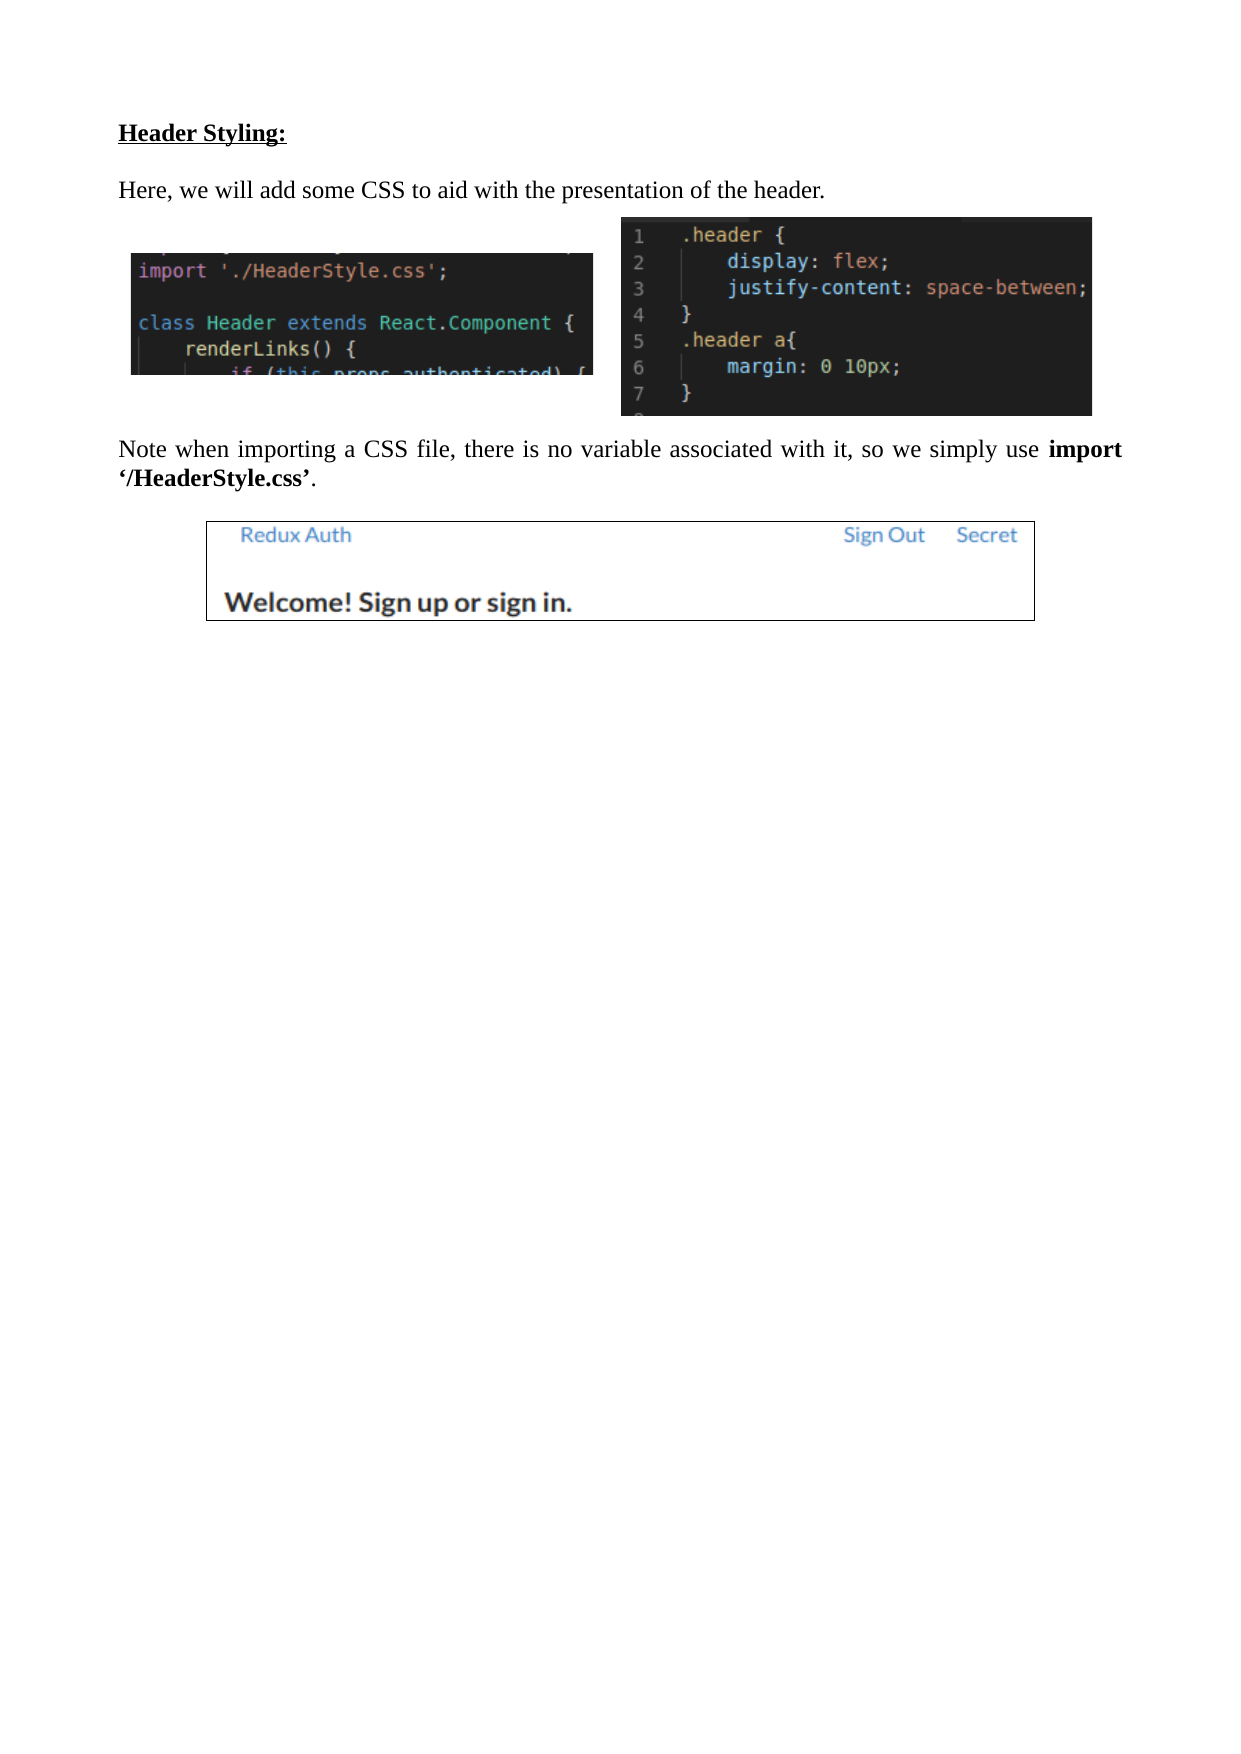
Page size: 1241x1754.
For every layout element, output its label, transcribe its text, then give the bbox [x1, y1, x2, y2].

picture [621, 217, 1093, 416]
text Header Styling: [118, 118, 1122, 147]
text Here, we will add some CSS to aid with the presentation of the header. [118, 176, 1122, 204]
text Note when importing a CSS file, there is no variable associated with it, so we simply use import ‘/HeaderStyle.css’. [118, 434, 1122, 492]
picture [209, 523, 1032, 618]
picture [130, 253, 594, 375]
